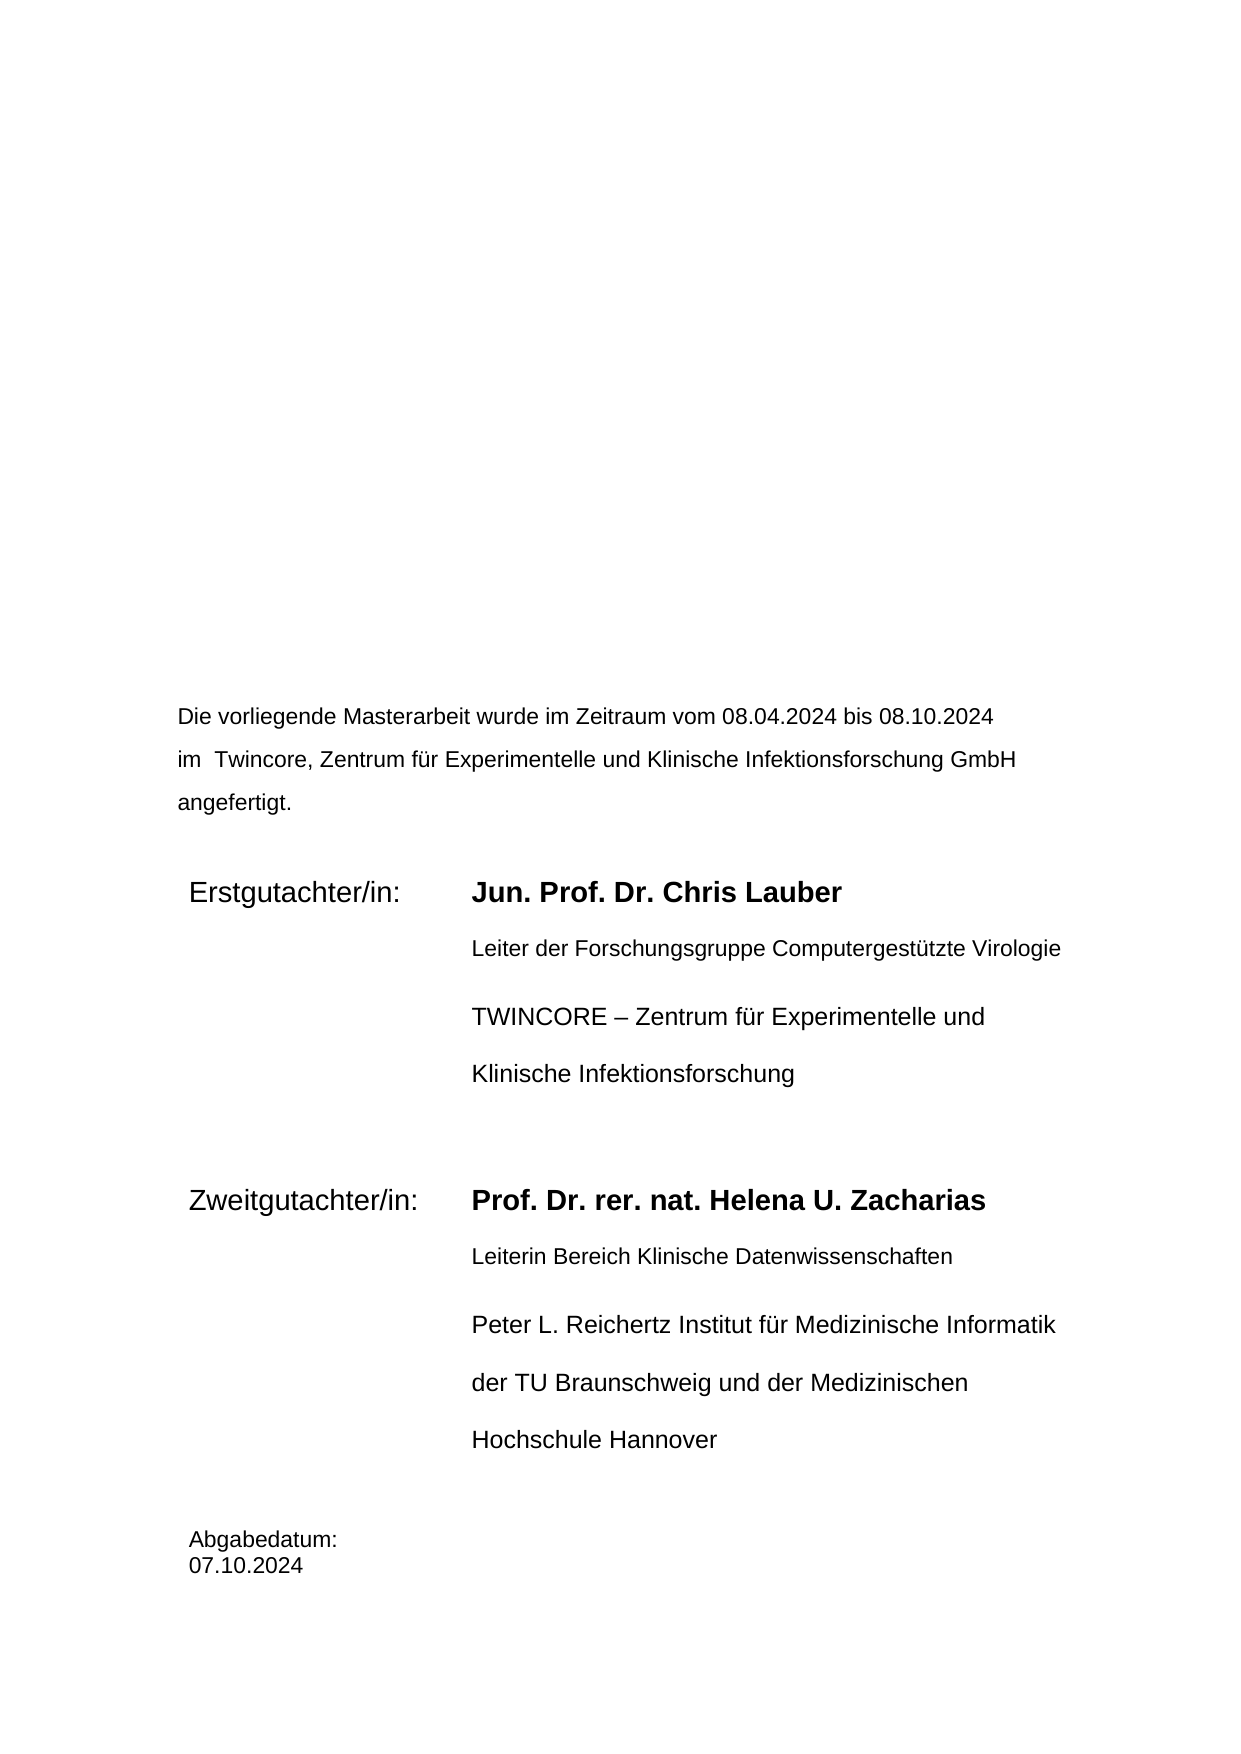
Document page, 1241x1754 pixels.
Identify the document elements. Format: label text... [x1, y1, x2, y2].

table_cell Abgabedatum: 07.10.2024 [177, 1483, 460, 1595]
table_header Erstgutachter/in: [177, 875, 460, 934]
table_cell [177, 1002, 460, 1116]
text angefertigt. [177, 789, 1092, 815]
table_cell [177, 935, 460, 1002]
table_cell [177, 1116, 460, 1183]
table_cell Zweitgutachter/in: [177, 1184, 460, 1243]
table_cell [460, 1116, 1092, 1183]
table_cell [177, 1310, 460, 1483]
table_cell TWINCORE – Zentrum für Experimentelle und Klinische Infektionsforschung [460, 1002, 1092, 1116]
table_cell Leiterin Bereich Klinische Datenwissenschaften [460, 1243, 1092, 1310]
table_header Jun. Prof. Dr. Chris Lauber [460, 875, 1092, 934]
text im Twincore, Zentrum für Experimentelle und Klinische Infektionsforschung GmbH [177, 746, 1092, 772]
table_cell [177, 1243, 460, 1310]
table_cell Leiter der Forschungsgruppe Computergestützte Virologie [460, 935, 1092, 1002]
table_cell [460, 1483, 1092, 1595]
text Die vorliegende Masterarbeit wurde im Zeitraum vom 08.04.2024 bis 08.10.2024 [177, 703, 1092, 729]
table_cell Peter L. Reichertz Institut für Medizinische Informatik der TU Braunschweig und der Medizinischen Hochschule Hannover [460, 1310, 1092, 1483]
table_cell Prof. Dr. rer. nat. Helena U. Zacharias [460, 1184, 1092, 1243]
